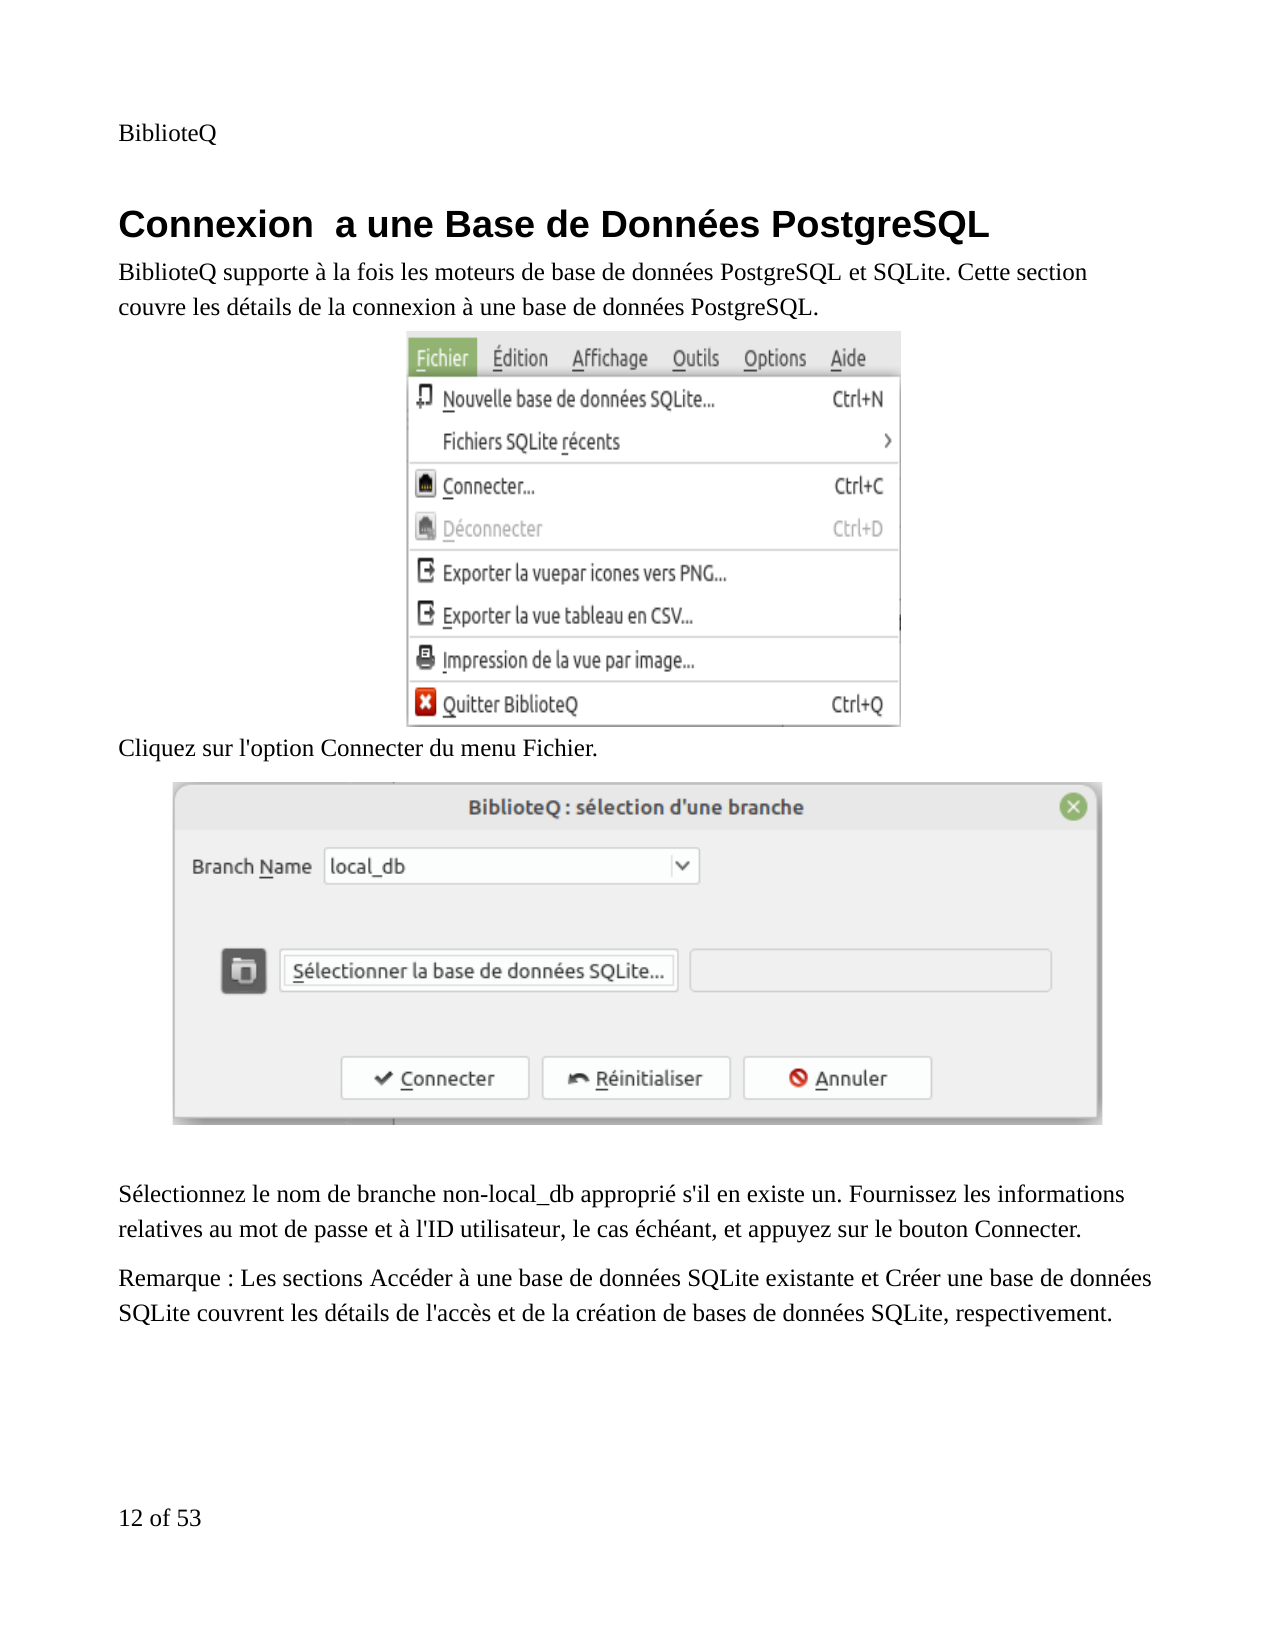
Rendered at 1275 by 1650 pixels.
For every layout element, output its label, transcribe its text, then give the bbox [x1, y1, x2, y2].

text Remarque : Les sections Accéder à une base de données SQLite existante et Créer une base de données SQLite couvrent les détails de l'accès et de la création de bases de données SQLite, respectivement. [118, 1263, 1157, 1326]
picture [172, 782, 1103, 1125]
text Sélectionnez le nom de branche non-local_db approprié s'il en existe un. Fournissez les informations relatives au mot de passe et à l'ID utilisateur, le cas échéant, et appuyez sur le bouton Connecter. [118, 1179, 1157, 1243]
subtitle Connexion a une Base de Données PostgreSQL [118, 201, 1157, 245]
picture [406, 331, 901, 727]
text Cliquez sur l'option Connecter du menu Fichier. [118, 733, 1157, 762]
text BiblioteQ supporte à la fois les moteurs de base de données PostgreSQL et SQLite. Cette section couvre les détails de la connexion à une base de données PostgreSQL. [118, 257, 1157, 321]
